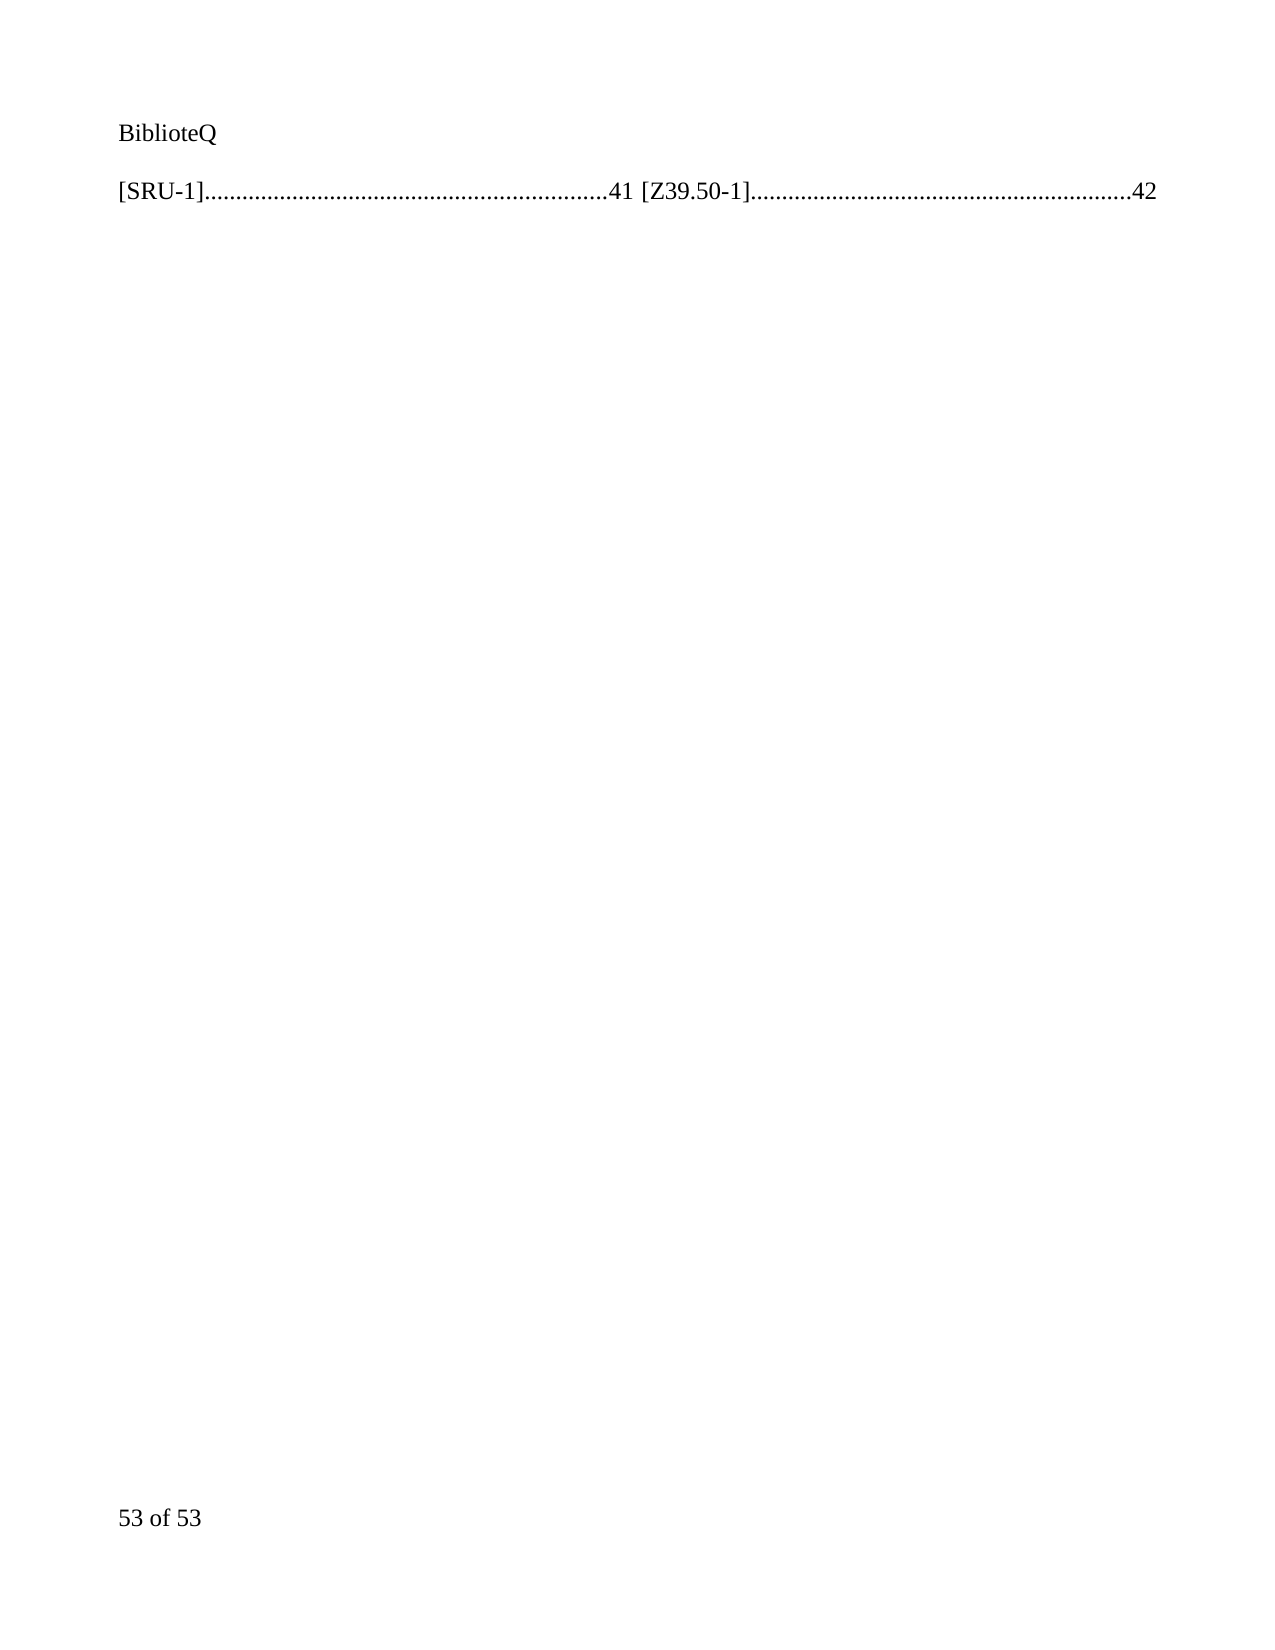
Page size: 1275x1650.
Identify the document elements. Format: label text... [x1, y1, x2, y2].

text [SRU-1] 41 [118, 176, 634, 205]
text [Z39.50-1] 42 [641, 176, 1157, 205]
